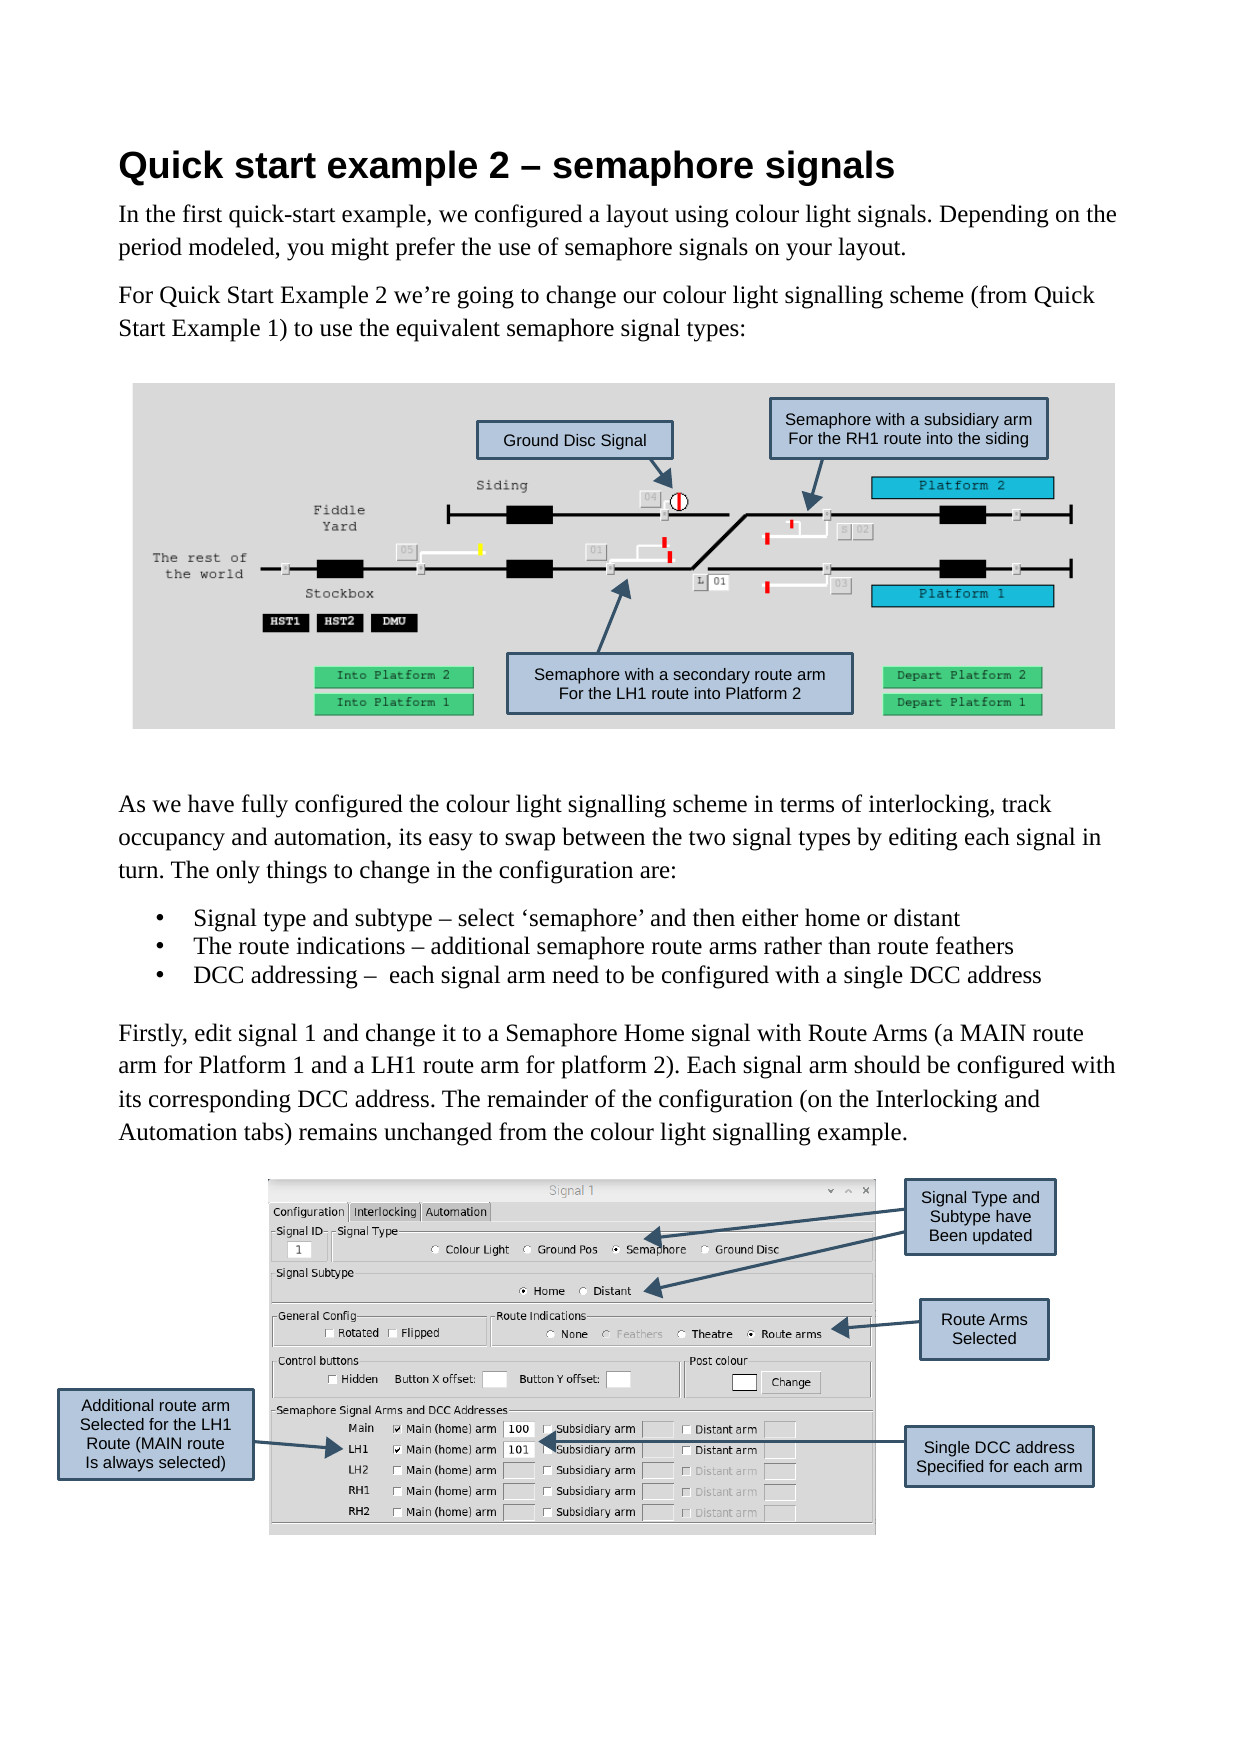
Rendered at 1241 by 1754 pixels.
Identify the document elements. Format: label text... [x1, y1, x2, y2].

list The route indications – additional semaphore route arms rather than route feathers [156, 931, 1122, 960]
text For Quick Start Example 2 we’re going to change our colour light signalling scheme (from Quick Start Example 1) to use the equivalent semaphore signal types: [118, 280, 1122, 342]
list DCC addressing – each signal arm need to be configured with a single DCC address [156, 960, 1122, 989]
picture [132, 383, 1115, 729]
text Firstly, edit signal 1 and change it to a Semaphore Home signal with Route Arms (a MAIN route arm for Platform 1 and a LH1 route arm for platform 2). Each signal arm should be configured with its corresponding DCC address. The remainder of the configuration (on the Interlocking and Automation tabs) remains unchanged from the colour light signalling example. [118, 1018, 1122, 1145]
text In the first quick-start example, we configured a layout using colour light signals. Depending on the period modeled, you might prefer the use of semaphore signals on your layout. [118, 199, 1122, 261]
subtitle Quick start example 2 – semaphore signals [118, 143, 1122, 187]
list Signal type and subtype – select ‘semaphore’ and then either home or distant [156, 903, 1122, 931]
picture [268, 1179, 876, 1535]
text As we have fully configured the colour light signalling scheme in terms of interlocking, track occupancy and automation, its easy to swap between the two signal types by editing each signal in turn. The only things to change in the configuration are: [118, 789, 1122, 884]
